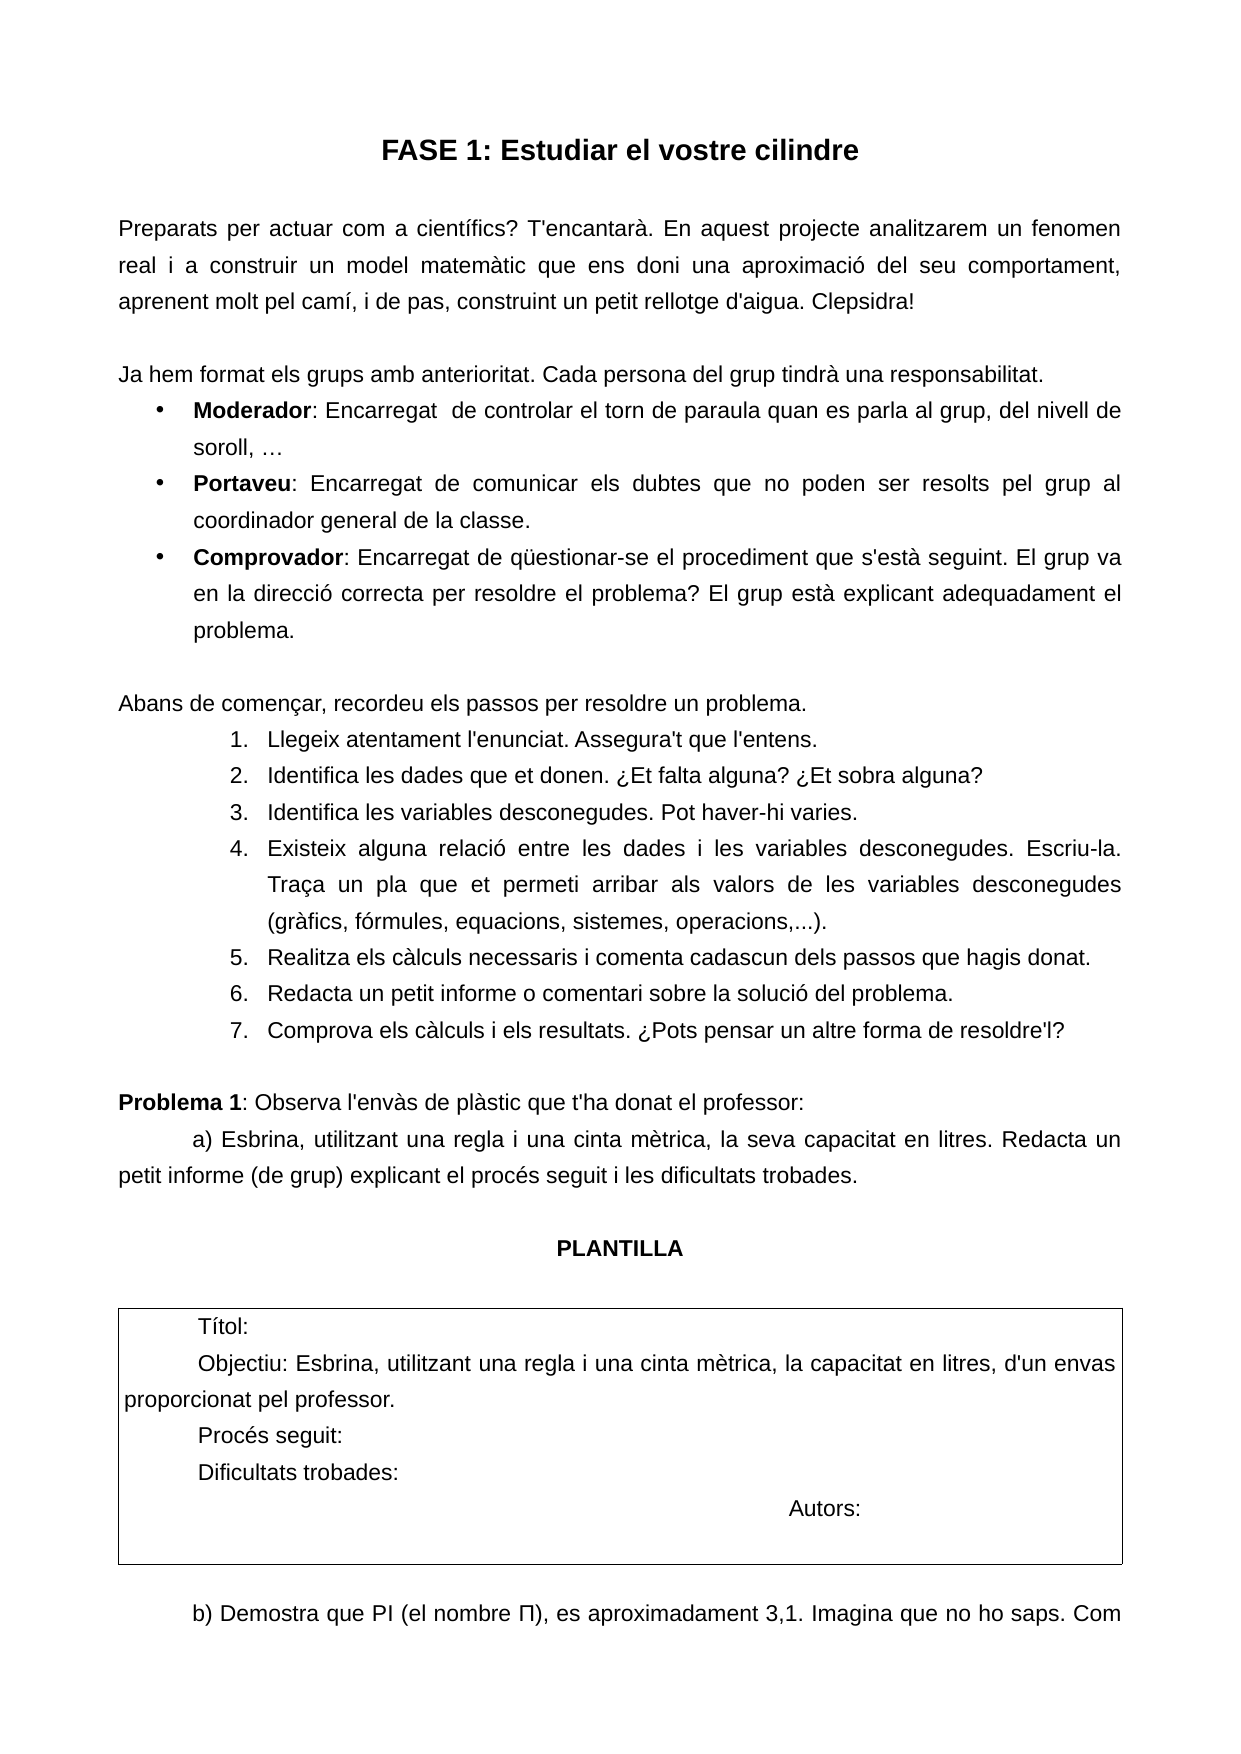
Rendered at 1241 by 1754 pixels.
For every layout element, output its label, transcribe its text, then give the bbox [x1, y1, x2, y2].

text PLANTILLA [118, 1235, 1122, 1261]
list Identifica les variables desconegudes. Pot haver-hi varies. [229, 798, 1122, 825]
list Realitza els càlculs necessaris i comenta cadascun dels passos que hagis donat. [229, 944, 1122, 970]
text Abans de començar, recordeu els passos per resoldre un problema. [118, 689, 1122, 716]
list Comprovador: Encarregat de qüestionar-se el procediment que s'està seguint. El grup va en la direcció correcta per resoldre el problema? El grup està explicant adequadament el problema. [156, 543, 1122, 643]
text Problema 1: Observa l'envàs de plàstic que t'ha donat el professor: [118, 1089, 1122, 1116]
table_header Títol: Objectiu: Esbrina, utilitzant una regla i una cinta mètrica, la capacitat en litres, d'un envas proporcionat pel professor. Procés seguit: Dificultats trobades: Autors: [119, 1309, 1122, 1563]
text b) Demostra que PI (el nombre Π), es aproximadament 3,1. Imagina que no ho saps. Com [118, 1600, 1122, 1626]
subtitle FASE 1: Estudiar el vostre cilindre [118, 133, 1122, 166]
text Ja hem format els grups amb anterioritat. Cada persona del grup tindrà una responsabilitat. [118, 361, 1122, 387]
list Existeix alguna relació entre les dades i les variables desconegudes. Escriu-la. Traça un pla que et permeti arribar als valors de les variables desconegudes (gràfics, fórmules, equacions, sistemes, operacions,...). [229, 835, 1122, 934]
list Moderador: Encarregat de controlar el torn de paraula quan es parla al grup, del nivell de soroll, … [156, 397, 1122, 460]
list Comprova els càlculs i els resultats. ¿Pots pensar un altre forma de resoldre'l? [229, 1017, 1122, 1043]
list Llegeix atentament l'enunciat. Assegura't que l'entens. [229, 726, 1122, 752]
text Preparats per actuar com a científics? T'encantarà. En aquest projecte analitzarem un fenomen real i a construir un model matemàtic que ens doni una aproximació del seu comportament, aprenent molt pel camí, i de pas, construint un petit rellotge d'aigua. Clepsidra! [118, 215, 1122, 314]
text a) Esbrina, utilitzant una regla i una cinta mètrica, la seva capacitat en litres. Redacta un petit informe (de grup) explicant el procés seguit i les dificultats trobades. [118, 1126, 1122, 1188]
list Portaveu: Encarregat de comunicar els dubtes que no poden ser resolts pel grup al coordinador general de la classe. [156, 470, 1122, 533]
list Identifica les dades que et donen. ¿Et falta alguna? ¿Et sobra alguna? [229, 762, 1122, 788]
list Redacta un petit informe o comentari sobre la solució del problema. [229, 980, 1122, 1007]
